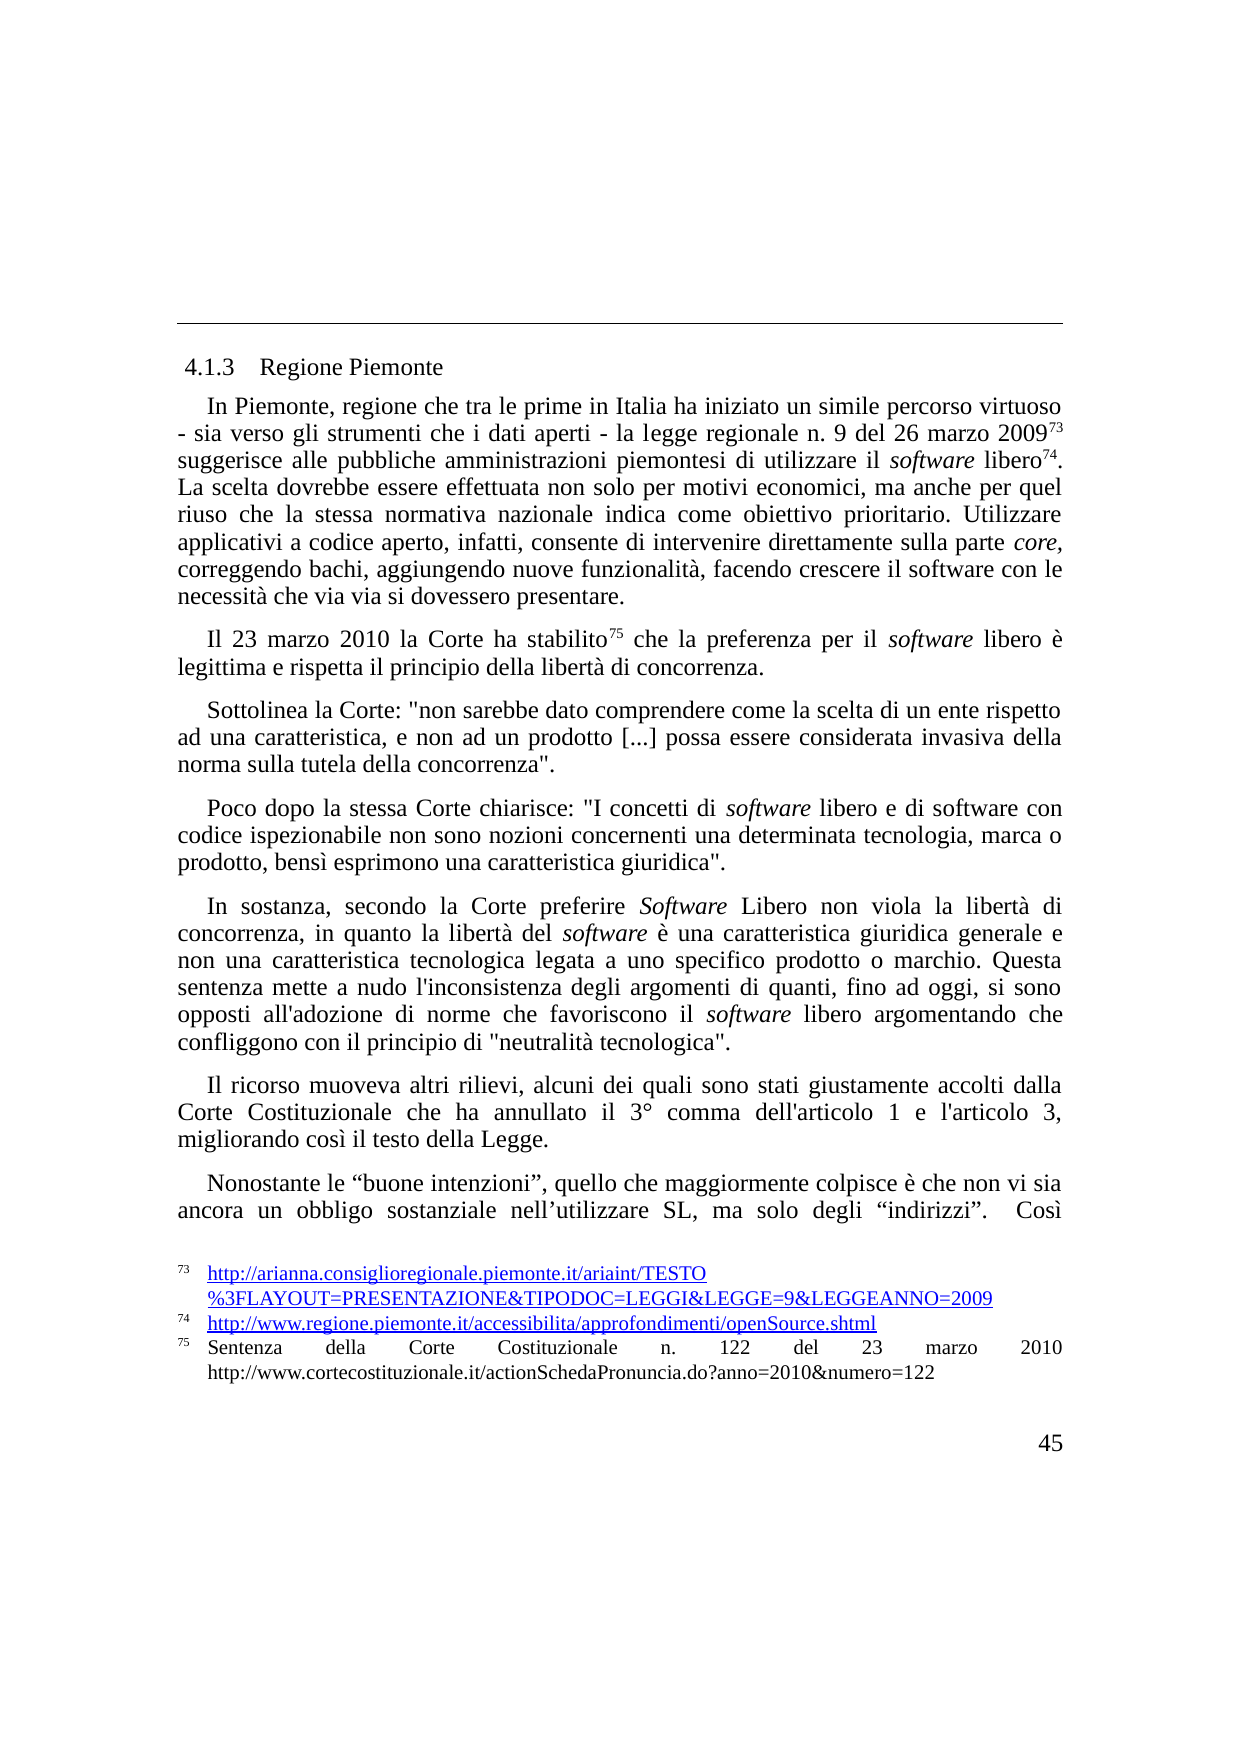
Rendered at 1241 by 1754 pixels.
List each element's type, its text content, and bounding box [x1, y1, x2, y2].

subtitle Regione Piemonte [184, 353, 1063, 380]
text http://arianna.consiglioregionale.piemonte.it/ariaint/TESTO%3FLAYOUT=PRESENTAZIONE&TIPODOC=LEGGI&LEGGE=9&LEGGEANNO=2009 [177, 1262, 1063, 1310]
text Poco dopo la stessa Corte chiarisce: "I concetti di software libero e di software con codice ispezionabile non sono nozioni concernenti una determinata tecnologia, marca o prodotto, bensì esprimono una caratteristica giuridica". [177, 795, 1063, 876]
text In Piemonte, regione che tra le prime in Italia ha iniziato un simile percorso virtuoso - sia verso gli strumenti che i dati aperti - la legge regionale n. 9 del 26 marzo 2009 suggerisce alle pubbliche amministrazioni piemontesi di utilizzare il software libero. La scelta dovrebbe essere effettuata non solo per motivi economici, ma anche per quel riuso che la stessa normativa nazionale indica come obiettivo prioritario. Utilizzare applicativi a codice aperto, infatti, consente di intervenire direttamente sulla parte core, correggendo bachi, aggiungendo nuove funzionalità, facendo crescere il software con le necessità che via via si dovessero presentare. [177, 393, 1063, 609]
text In sostanza, secondo la Corte preferire Software Libero non viola la libertà di concorrenza, in quanto la libertà del software è una caratteristica giuridica generale e non una caratteristica tecnologica legata a uno specifico prodotto o marchio. Questa sentenza mette a nudo l'inconsistenza degli argomenti di quanti, fino ad oggi, si sono opposti all'adozione di norme che favoriscono il software libero argomentando che confliggono con il principio di "neutralità tecnologica". [177, 893, 1063, 1055]
text Sottolinea la Corte: "non sarebbe dato comprendere come la scelta di un ente rispetto ad una caratteristica, e non ad un prodotto [...] possa essere considerata invasiva della norma sulla tutela della concorrenza". [177, 697, 1063, 778]
text http://www.regione.piemonte.it/accessibilita/approfondimenti/openSource.shtml [177, 1311, 1063, 1334]
text Nonostante le “buone intenzioni”, quello che maggiormente colpisce è che non vi sia ancora un obbligo sostanziale nell’utilizzare SL, ma solo degli “indirizzi”. Così [177, 1170, 1063, 1224]
text Il ricorso muoveva altri rilievi, alcuni dei quali sono stati giustamente accolti dalla Corte Costituzionale che ha annullato il 3° comma dell'articolo 1 e l'articolo 3, migliorando così il testo della Legge. [177, 1072, 1063, 1153]
text Il 23 marzo 2010 la Corte ha stabilito che la preferenza per il software libero è legittima e rispetta il principio della libertà di concorrenza. [177, 626, 1063, 680]
text Sentenza della Corte Costituzionale n. 122 del 23 marzo 2010 http://www.cortecostituzionale.it/actionSchedaPronuncia.do?anno=2010&numero=122 [177, 1336, 1063, 1384]
